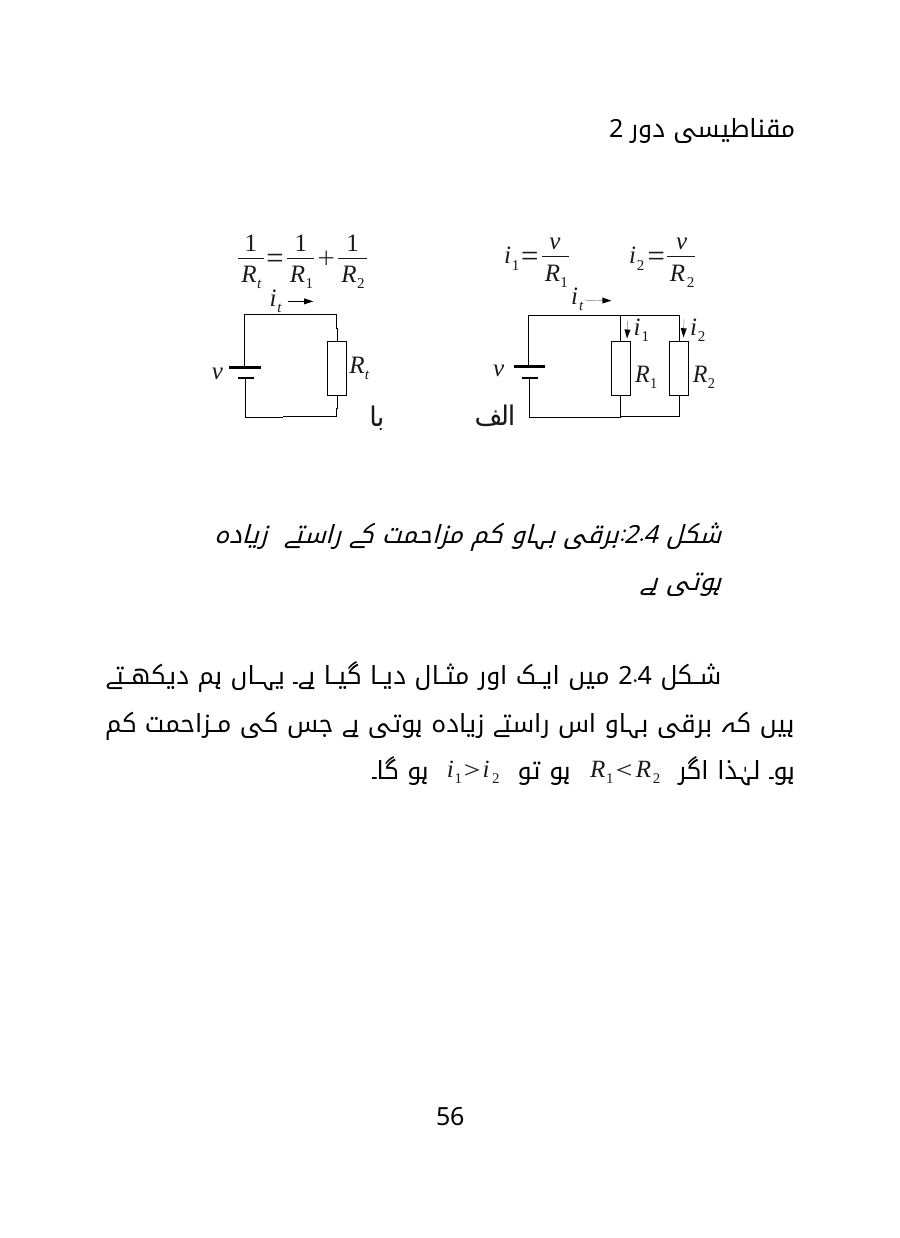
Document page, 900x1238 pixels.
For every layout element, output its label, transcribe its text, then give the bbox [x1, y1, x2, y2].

text شکل 2.4:برقی بہاو کم مزاحمت کے راستے زیادہ ہوتی ہے [179, 195, 721, 606]
text شکل 2.4 میں ایک اور مثال دیا گیا ہے۔ یہاں ہم دیکھتے ہیں کہ برقی بہاو اس راستے زیادہ ہوتی ہے جس کی مزاحمت کم ہو۔ لہٰذا اگرہو توہو گا۔ [105, 652, 795, 795]
